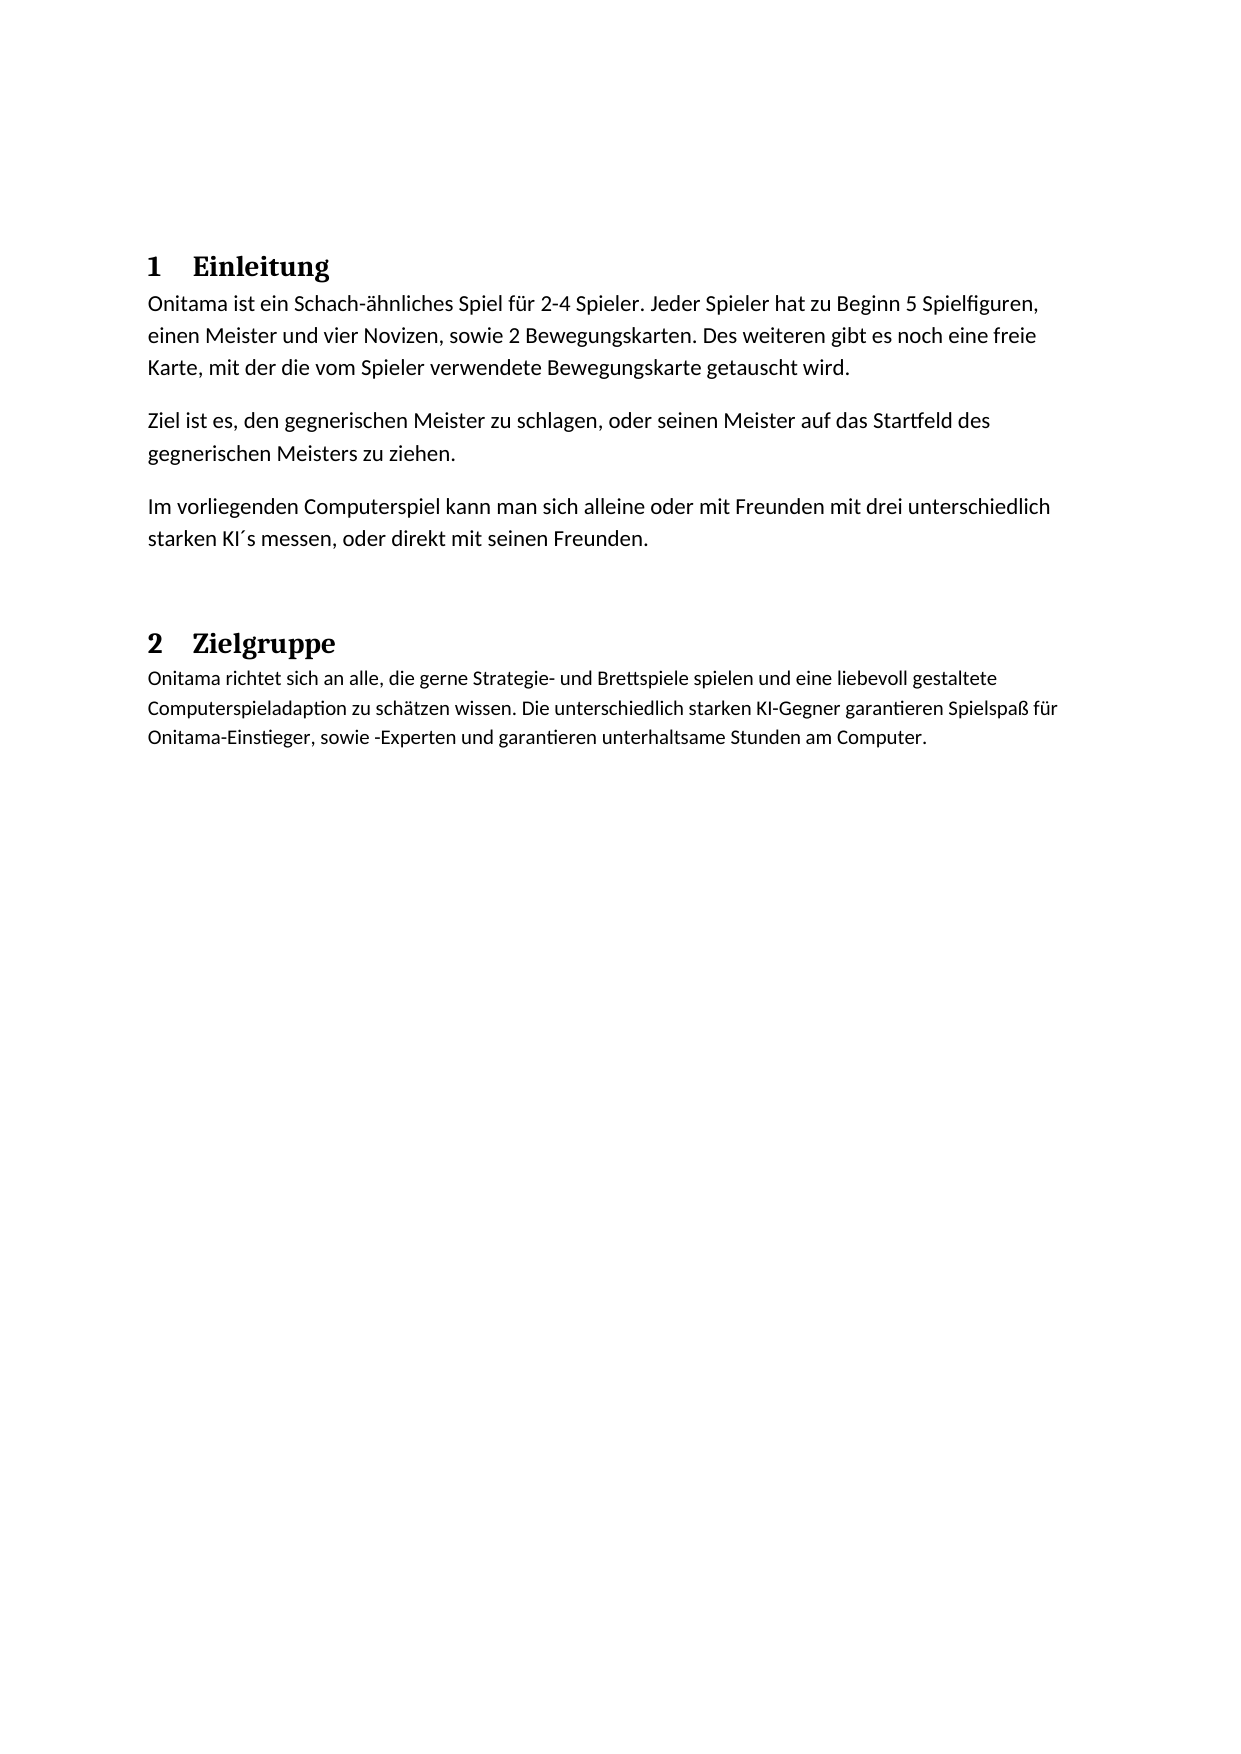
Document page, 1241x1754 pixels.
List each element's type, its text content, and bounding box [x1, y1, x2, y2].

text Onitama richtet sich an alle, die gerne Strategie- und Brettspiele spielen und eine liebevoll gestaltete Computerspieladaption zu schätzen wissen. Die unterschiedlich starken KI-Gegner garantieren Spielspaß für Onitama-Einstieger, sowie -Experten und garantieren unterhaltsame Stunden am Computer. [148, 666, 1093, 749]
text Im vorliegenden Computerspiel kann man sich alleine oder mit Freunden mit drei unterschiedlich starken KI´s messen, oder direkt mit seinen Freunden. [148, 492, 1093, 552]
text Ziel ist es, den gegnerischen Meister zu schlagen, oder seinen Meister auf das Startfeld des gegnerischen Meisters zu ziehen. [148, 407, 1093, 467]
subtitle Einleitung [148, 251, 1093, 284]
text Onitama ist ein Schach-ähnliches Spiel für 2-4 Spieler. Jeder Spieler hat zu Beginn 5 Spielfiguren, einen Meister und vier Novizen, sowie 2 Bewegungskarten. Des weiteren gibt es noch eine freie Karte, mit der die vom Spieler verwendete Bewegungskarte getauscht wird. [148, 289, 1093, 382]
subtitle Zielgruppe [148, 627, 1093, 661]
